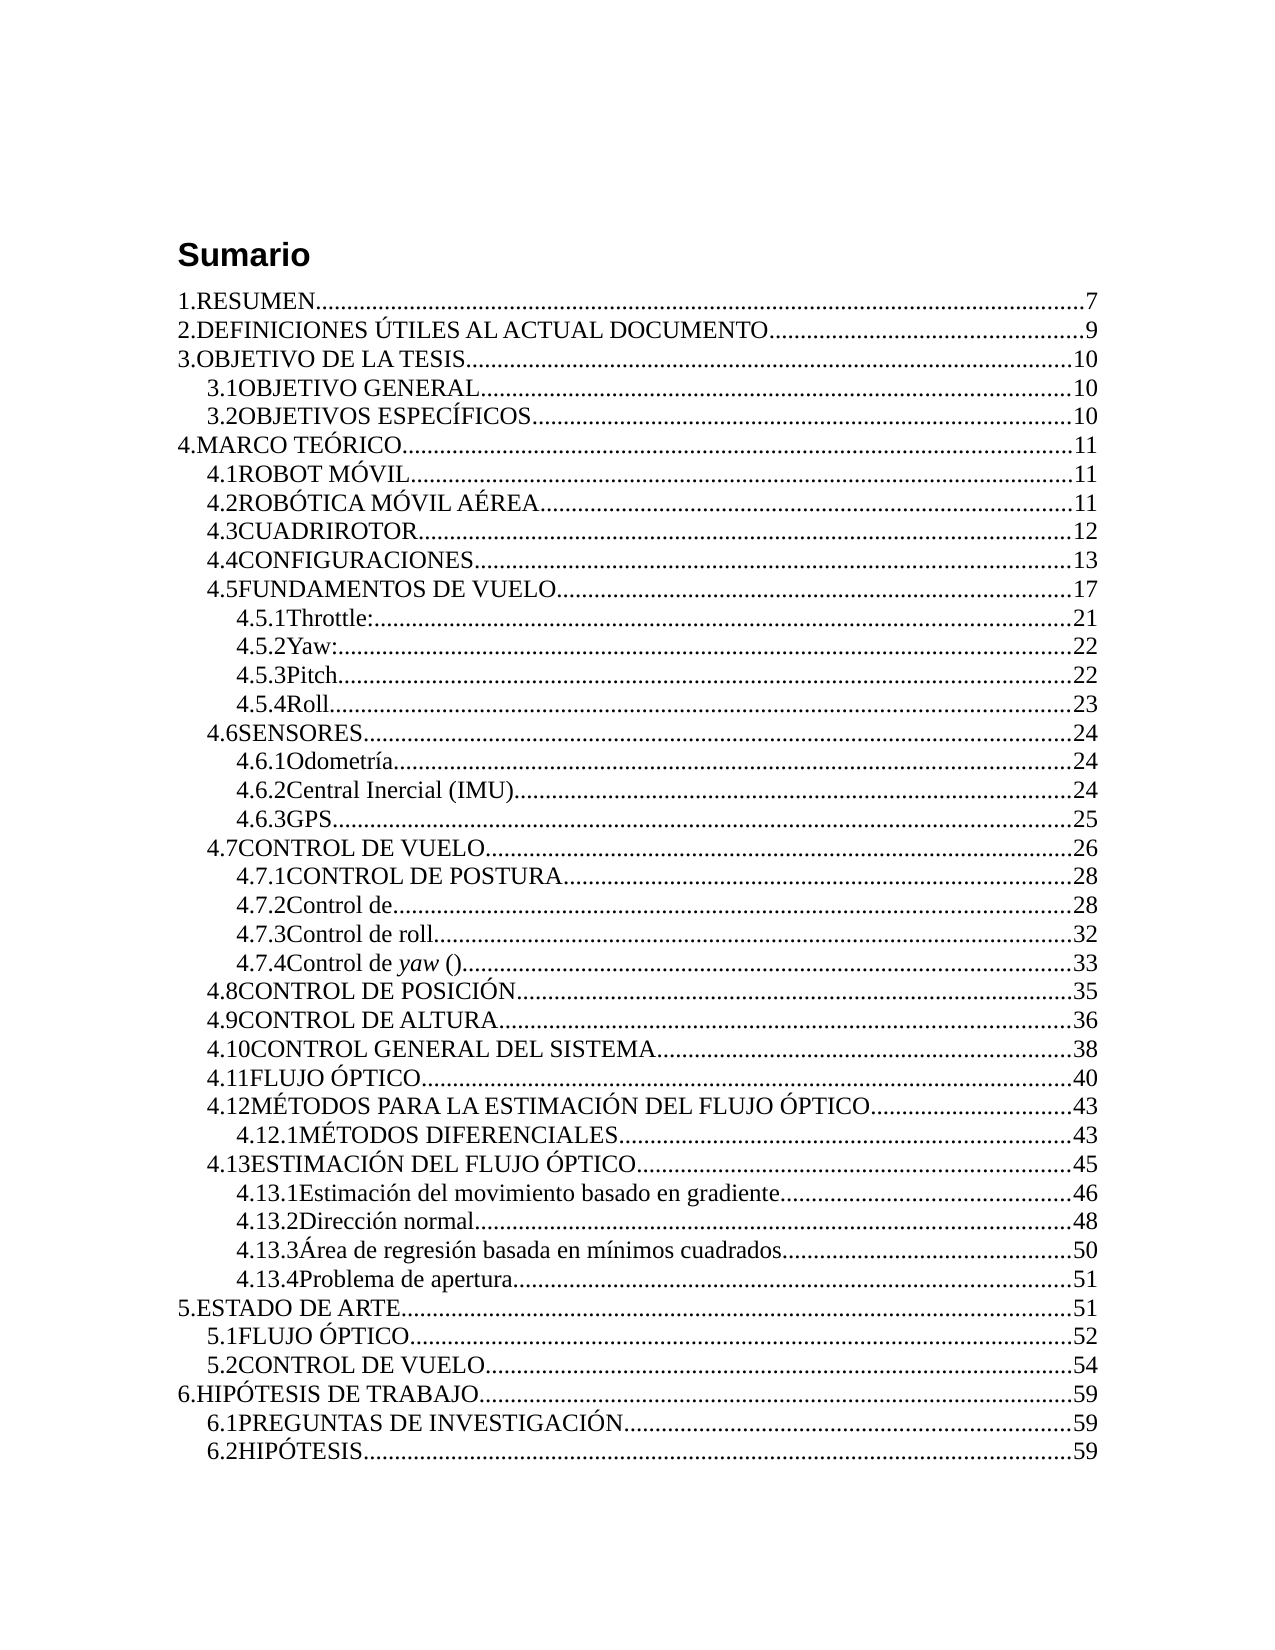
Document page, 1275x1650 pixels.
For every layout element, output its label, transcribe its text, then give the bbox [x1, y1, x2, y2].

text 3.1OBJETIVO GENERAL 10 [207, 373, 1098, 401]
text 5.ESTADO DE ARTE 51 [177, 1293, 1098, 1321]
text 4.5.3Pitch 22 [236, 660, 1098, 689]
text 4.7.4Control de yaw () 33 [236, 948, 1098, 976]
text 4.13.3Área de regresión basada en mínimos cuadrados 50 [236, 1235, 1098, 1264]
text 4.6.3GPS 25 [236, 804, 1098, 833]
text 4.3CUADRIROTOR 12 [207, 516, 1098, 545]
text 4.12MÉTODOS PARA LA ESTIMACIÓN DEL FLUJO ÓPTICO 43 [207, 1091, 1098, 1120]
text 4.7CONTROL DE VUELO 26 [207, 833, 1098, 861]
subtitle Sumario [177, 235, 1098, 274]
text 4.9CONTROL DE ALTURA 36 [207, 1005, 1098, 1034]
text 4.5.2Yaw: 22 [236, 631, 1098, 660]
text 2.DEFINICIONES ÚTILES AL ACTUAL DOCUMENTO 9 [177, 315, 1098, 344]
text 4.6SENSORES 24 [207, 718, 1098, 746]
text 4.1ROBOT MÓVIL 11 [207, 459, 1098, 488]
text 6.2HIPÓTESIS 59 [207, 1436, 1098, 1465]
text 4.4CONFIGURACIONES 13 [207, 545, 1098, 574]
text 4.13ESTIMACIÓN DEL FLUJO ÓPTICO 45 [207, 1149, 1098, 1178]
text 4.10CONTROL GENERAL DEL SISTEMA 38 [207, 1034, 1098, 1063]
text 1.RESUMEN 7 [177, 286, 1098, 315]
text 4.6.2Central Inercial (IMU) 24 [236, 775, 1098, 804]
text 4.13.4Problema de apertura 51 [236, 1264, 1098, 1293]
text 4.13.2Dirección normal 48 [236, 1206, 1098, 1235]
text 4.2ROBÓTICA MÓVIL AÉREA 11 [207, 488, 1098, 516]
text 6.HIPÓTESIS DE TRABAJO 59 [177, 1379, 1098, 1408]
text 4.5.4Roll 23 [236, 689, 1098, 718]
text 4.5.1Throttle: 21 [236, 603, 1098, 631]
text 4.12.1MÉTODOS DIFERENCIALES 43 [236, 1120, 1098, 1149]
text 3.2OBJETIVOS ESPECÍFICOS 10 [207, 401, 1098, 430]
text 5.1FLUJO ÓPTICO 52 [207, 1321, 1098, 1350]
text 3.OBJETIVO DE LA TESIS 10 [177, 344, 1098, 373]
text 6.1PREGUNTAS DE INVESTIGACIÓN 59 [207, 1408, 1098, 1436]
text 4.6.1Odometría 24 [236, 746, 1098, 775]
text 4.8CONTROL DE POSICIÓN 35 [207, 976, 1098, 1005]
text 4.7.2Control de 28 [236, 890, 1098, 919]
text 4.MARCO TEÓRICO 11 [177, 430, 1098, 459]
text 4.7.1CONTROL DE POSTURA 28 [236, 861, 1098, 890]
text 4.7.3Control de roll 32 [236, 919, 1098, 948]
text 4.13.1Estimación del movimiento basado en gradiente 46 [236, 1178, 1098, 1206]
text 4.5FUNDAMENTOS DE VUELO 17 [207, 574, 1098, 603]
text 5.2CONTROL DE VUELO 54 [207, 1350, 1098, 1379]
text 4.11FLUJO ÓPTICO 40 [207, 1063, 1098, 1091]
